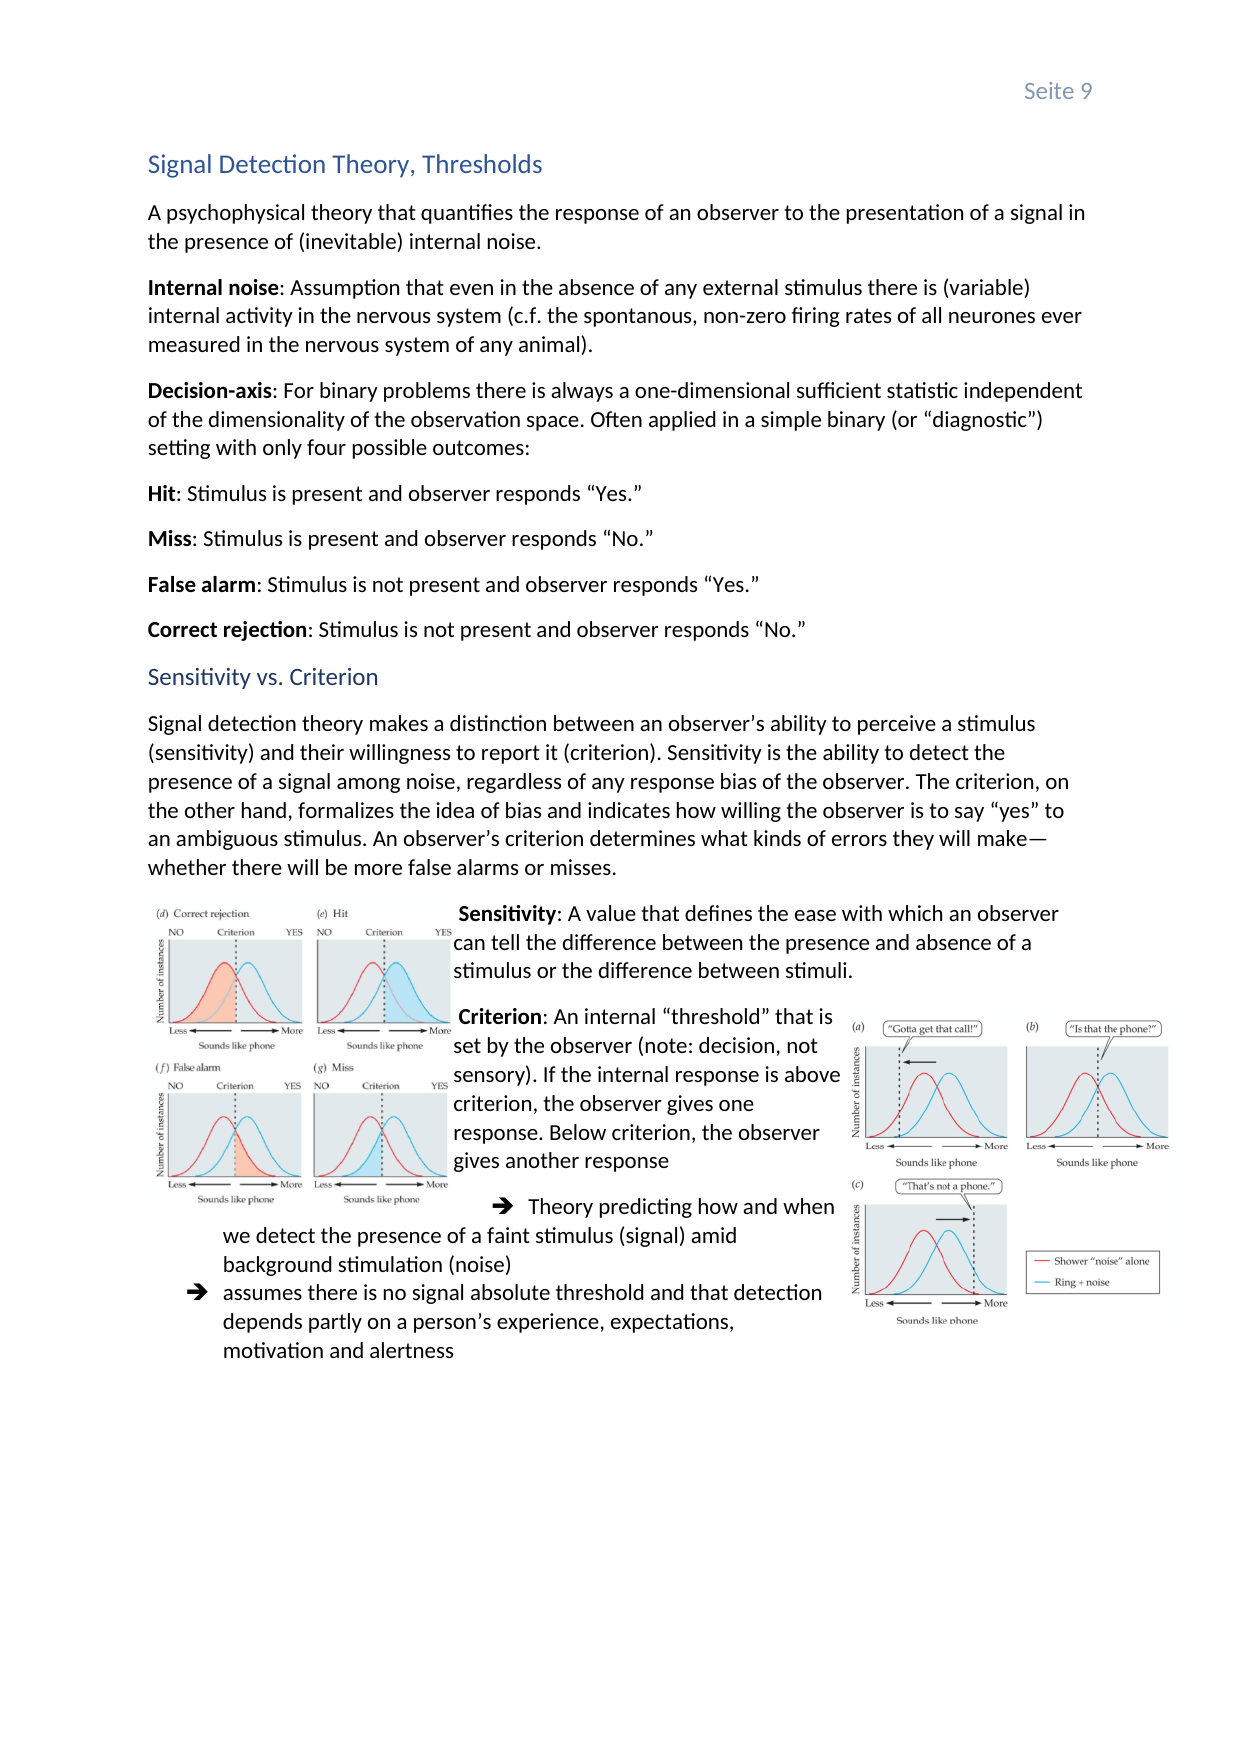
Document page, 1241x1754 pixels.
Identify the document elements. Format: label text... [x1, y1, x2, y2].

list assumes there is no signal absolute threshold and that detection depends partly on a person’s experience, expectations, motivation and alertness [185, 1278, 1093, 1364]
list Theory predicting how and when we detect the presence of a faint stimulus (signal) amid background stimulation (noise) [185, 1192, 841, 1278]
text Decision-axis: For binary problems there is always a one-dimensional sufficient statistic independent of the dimensionality of the observation space. Often applied in a simple binary (or “diagnostic”) setting with only four possible outcomes: [148, 376, 1093, 462]
subtitle Sensitivity vs. Criterion [148, 661, 1093, 692]
text A psychophysical theory that quantifies the response of an observer to the presentation of a signal in the presence of (inevitable) internal noise. [148, 198, 1093, 255]
text Internal noise: Assumption that even in the absence of any external stimulus there is (variable) internal activity in the nervous system (c.f. the spontanous, non-zero firing rates of all neurones ever measured in the nervous system of any animal). [148, 273, 1093, 358]
text Hit: Stimulus is present and observer responds “Yes.” [148, 479, 1093, 507]
text Sensitivity: A value that defines the ease with which an observer can tell the difference between the presence and absence of a stimulus or the difference between stimuli. [454, 899, 1093, 985]
text Criterion: An internal “threshold” that is set by the observer (note: decision, not sensory). If the internal response is above criterion, the observer gives one response. Below criterion, the observer gives another response [454, 1002, 1093, 1174]
text Correct rejection: Stimulus is not present and observer responds “No.” [148, 616, 1093, 644]
subtitle Signal Detection Theory, Thresholds [148, 148, 1093, 181]
text False alarm: Stimulus is not present and observer responds “Yes.” [148, 570, 1093, 598]
text Miss: Stimulus is present and observer responds “No.” [148, 524, 1093, 553]
text Signal detection theory makes a distinction between an observer’s ability to perceive a stimulus (sensitivity) and their willingness to report it (criterion). Sensitivity is the ability to detect the presence of a signal among noise, regardless of any response bias of the observer. The criterion, on the other hand, formalizes the idea of bias and indicates how willing the observer is to say “yes” to an ambiguous stimulus. An observer’s criterion determines what kinds of errors they will make— whether there will be more false alarms or misses. [148, 709, 1093, 881]
